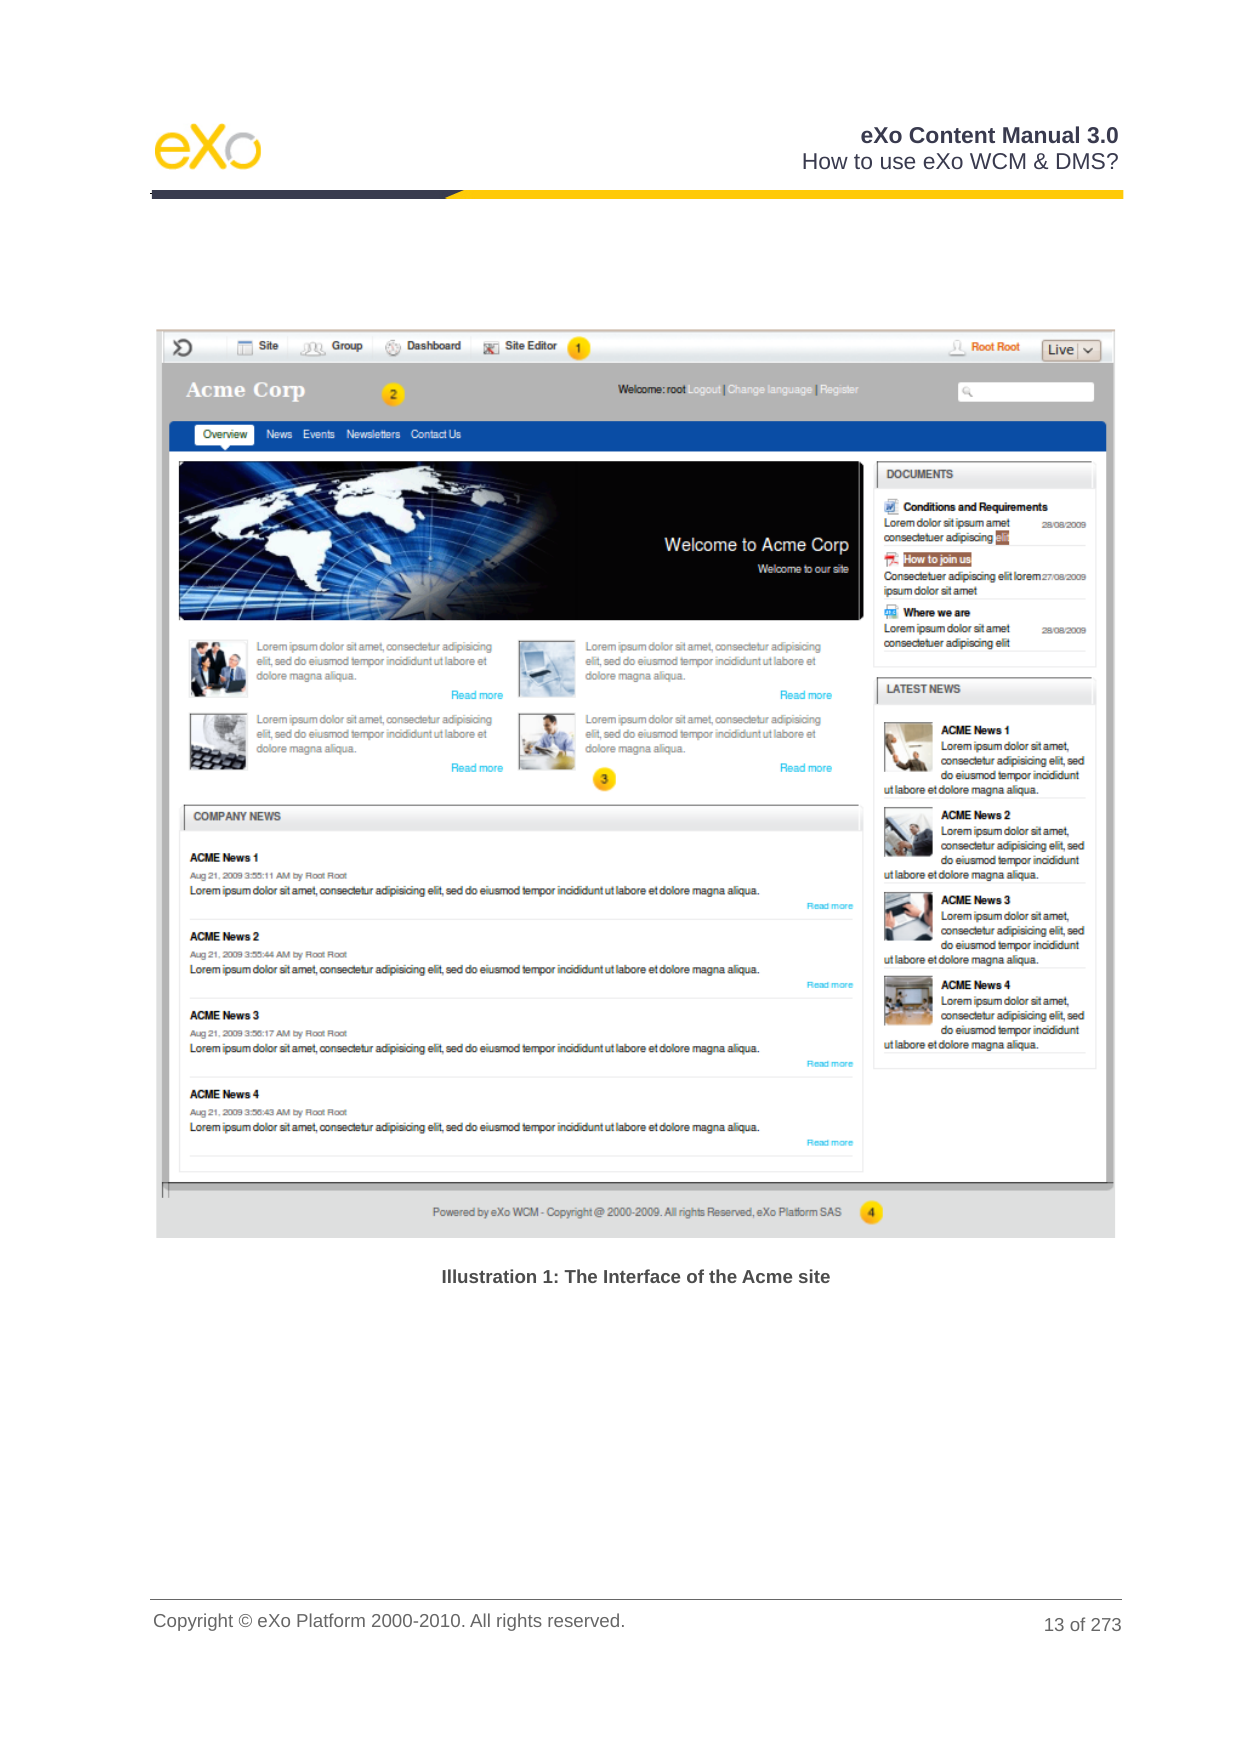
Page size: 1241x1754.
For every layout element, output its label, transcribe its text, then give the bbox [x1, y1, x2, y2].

text Illustration 1: The Interface of the Acme site [156, 1238, 1115, 1288]
picture [151, 190, 1124, 199]
picture [155, 123, 262, 170]
picture [156, 329, 1116, 1238]
